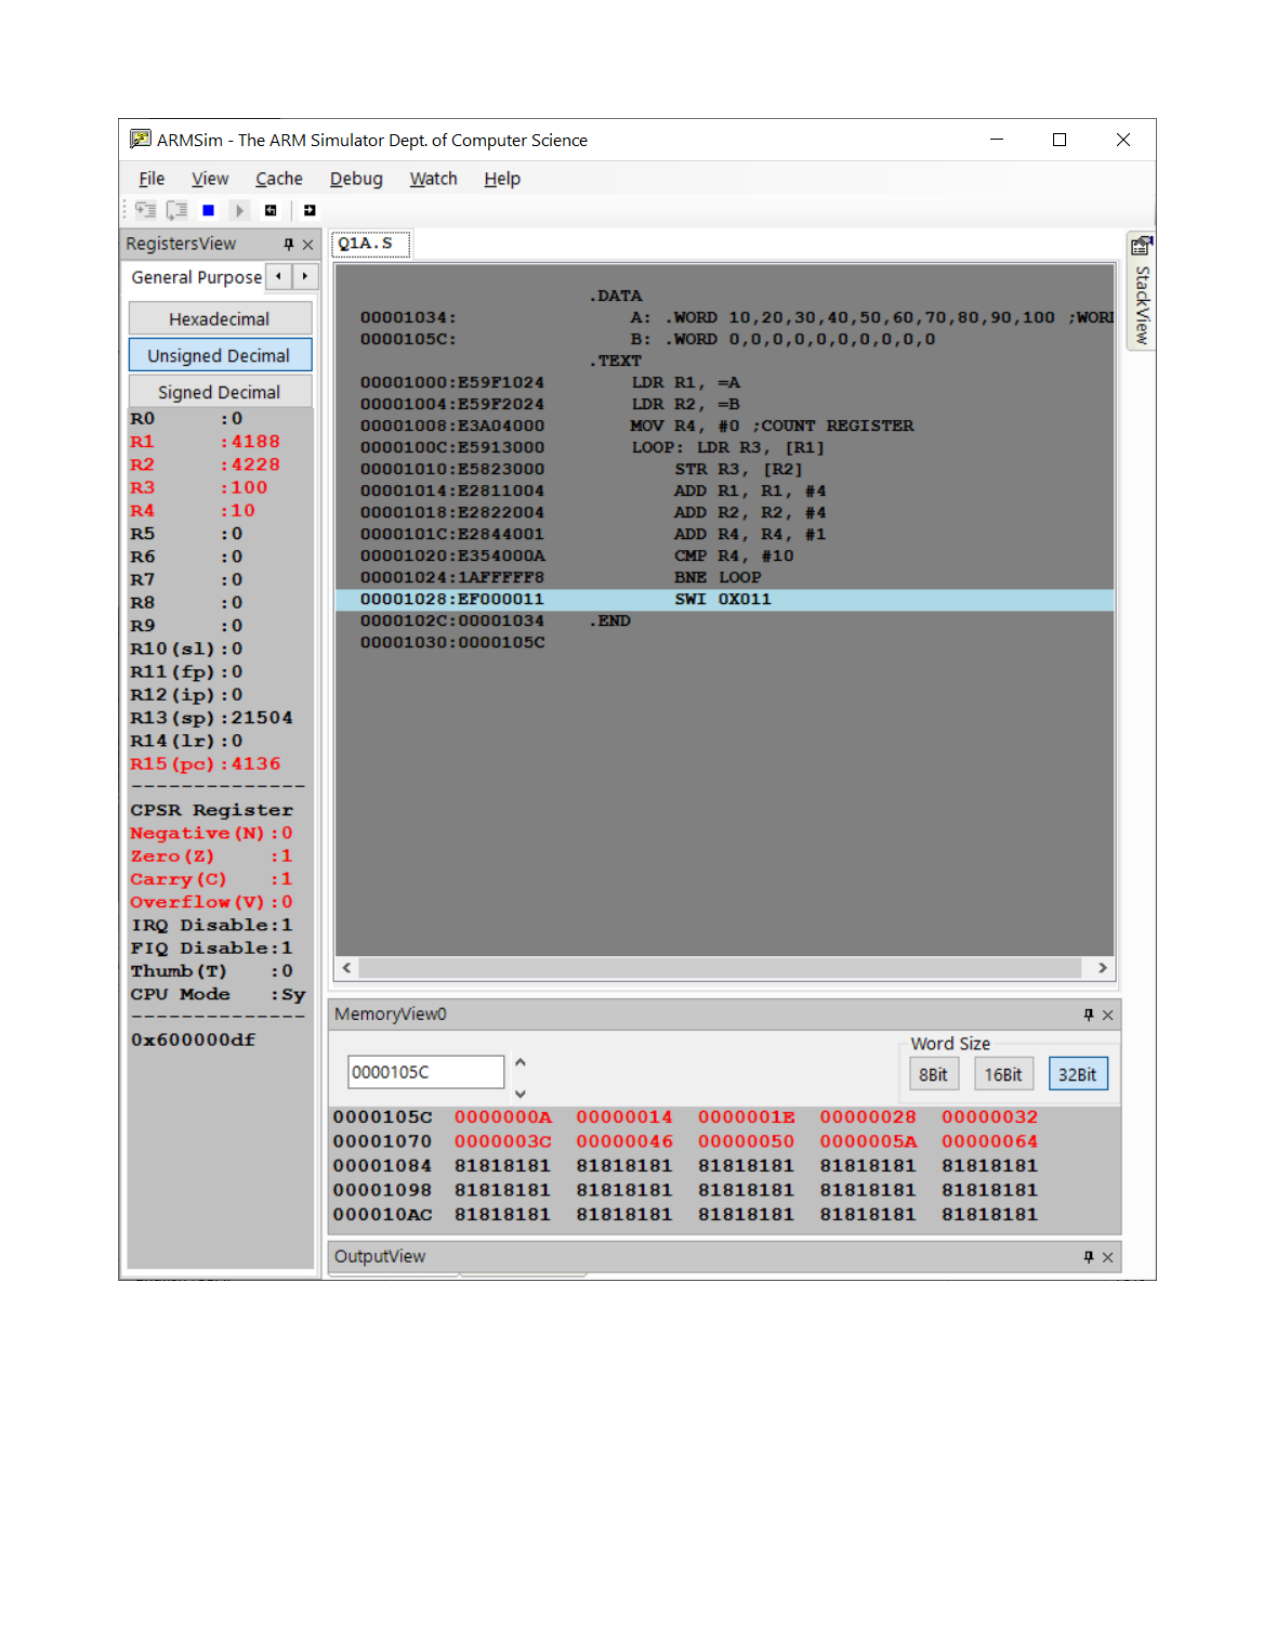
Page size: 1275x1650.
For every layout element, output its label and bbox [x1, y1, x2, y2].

picture [118, 118, 1157, 1281]
